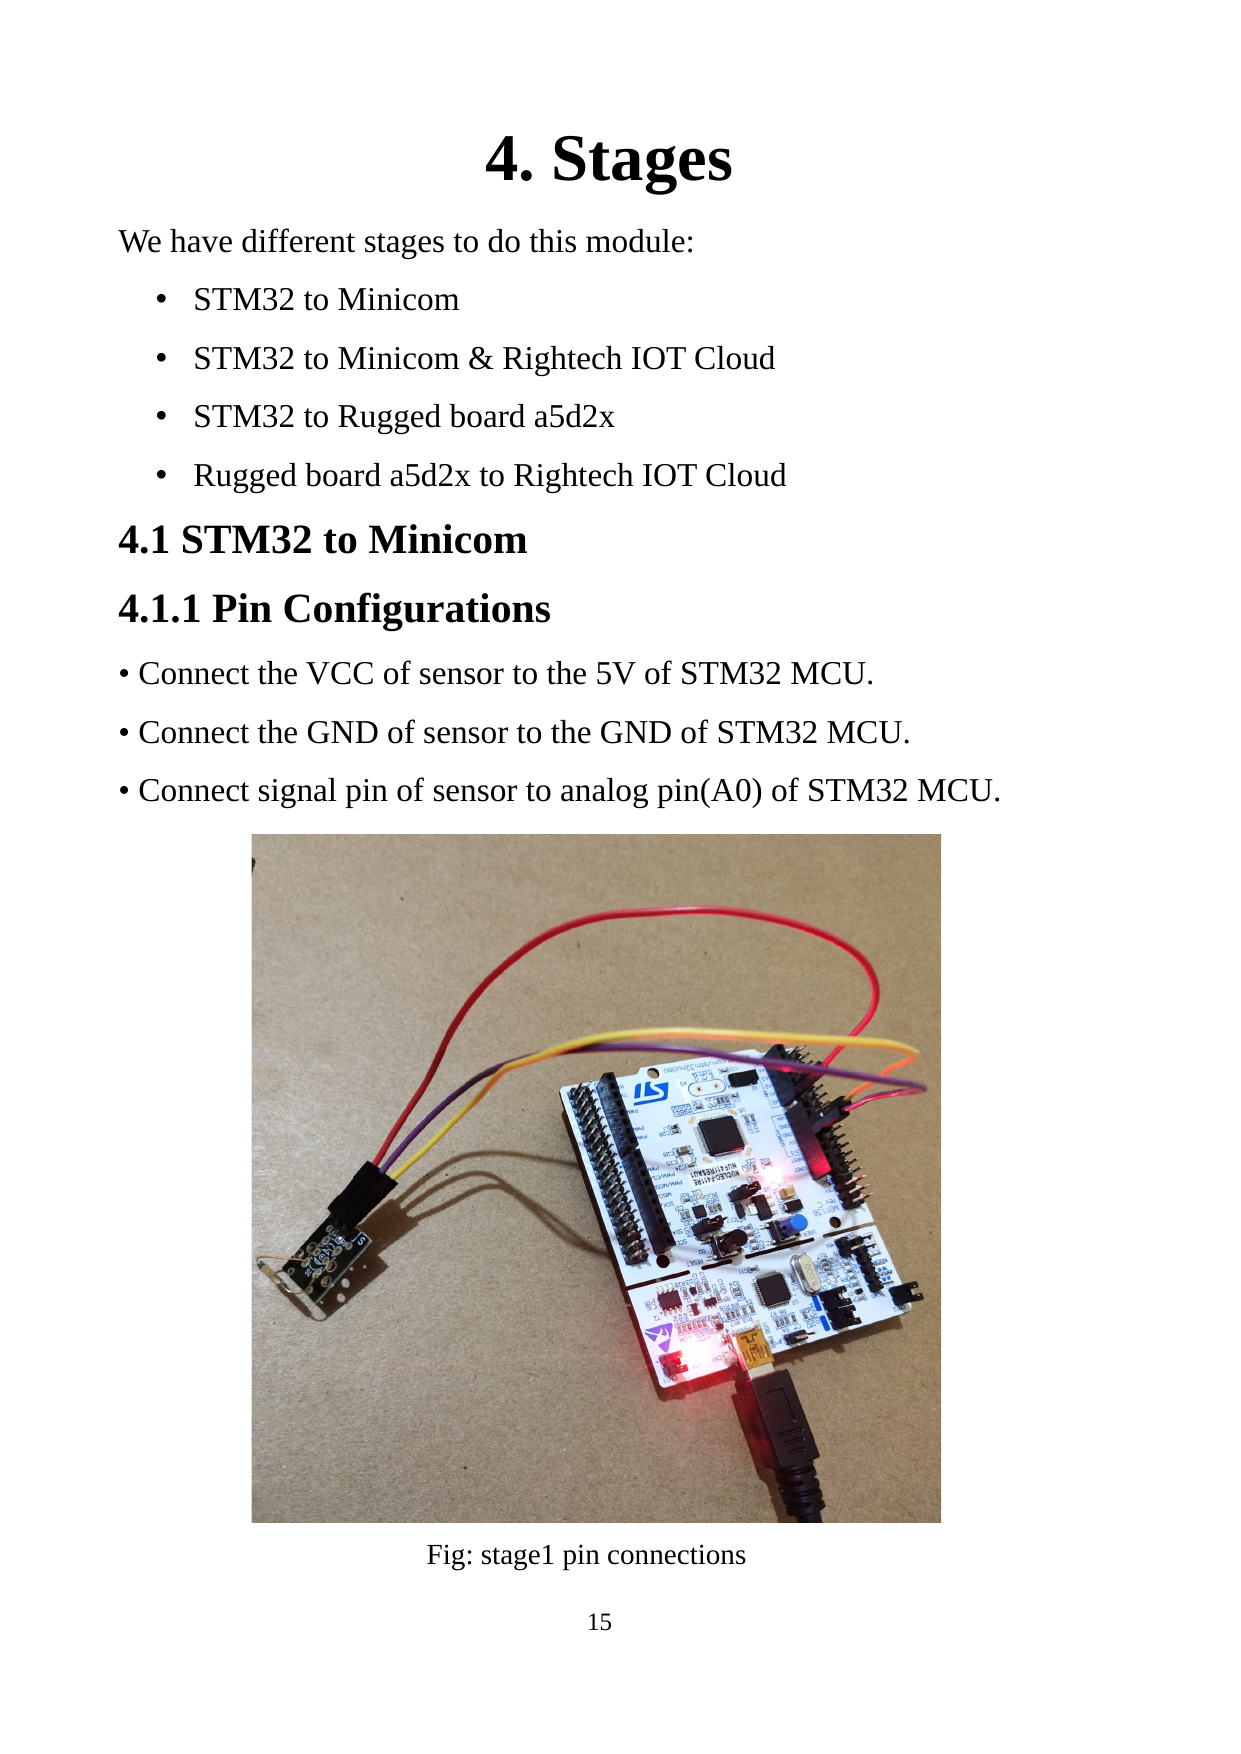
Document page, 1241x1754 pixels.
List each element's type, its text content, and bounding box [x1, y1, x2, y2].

text Fig: stage1 pin connections [118, 1533, 1122, 1571]
text • Connect signal pin of sensor to analog pin(A0) of STM32 MCU. [118, 771, 1122, 809]
text 4.1.1 Pin Configurations [118, 584, 1122, 632]
text 4.1 STM32 to Minicom [118, 514, 1122, 562]
text • Connect the VCC of sensor to the 5V of STM32 MCU. [118, 653, 1122, 692]
list STM32 to Rugged board a5d2x [156, 397, 1122, 435]
list STM32 to Minicom [156, 279, 1122, 318]
picture [251, 834, 942, 1523]
list Rugged board a5d2x to Rightech IOT Cloud [156, 455, 1122, 494]
list STM32 to Minicom & Rightech IOT Cloud [156, 338, 1122, 376]
text • Connect the GND of sensor to the GND of STM32 MCU. [118, 712, 1122, 750]
text We have different stages to do this module: [118, 221, 1122, 259]
text 4. Stages [118, 118, 1122, 195]
